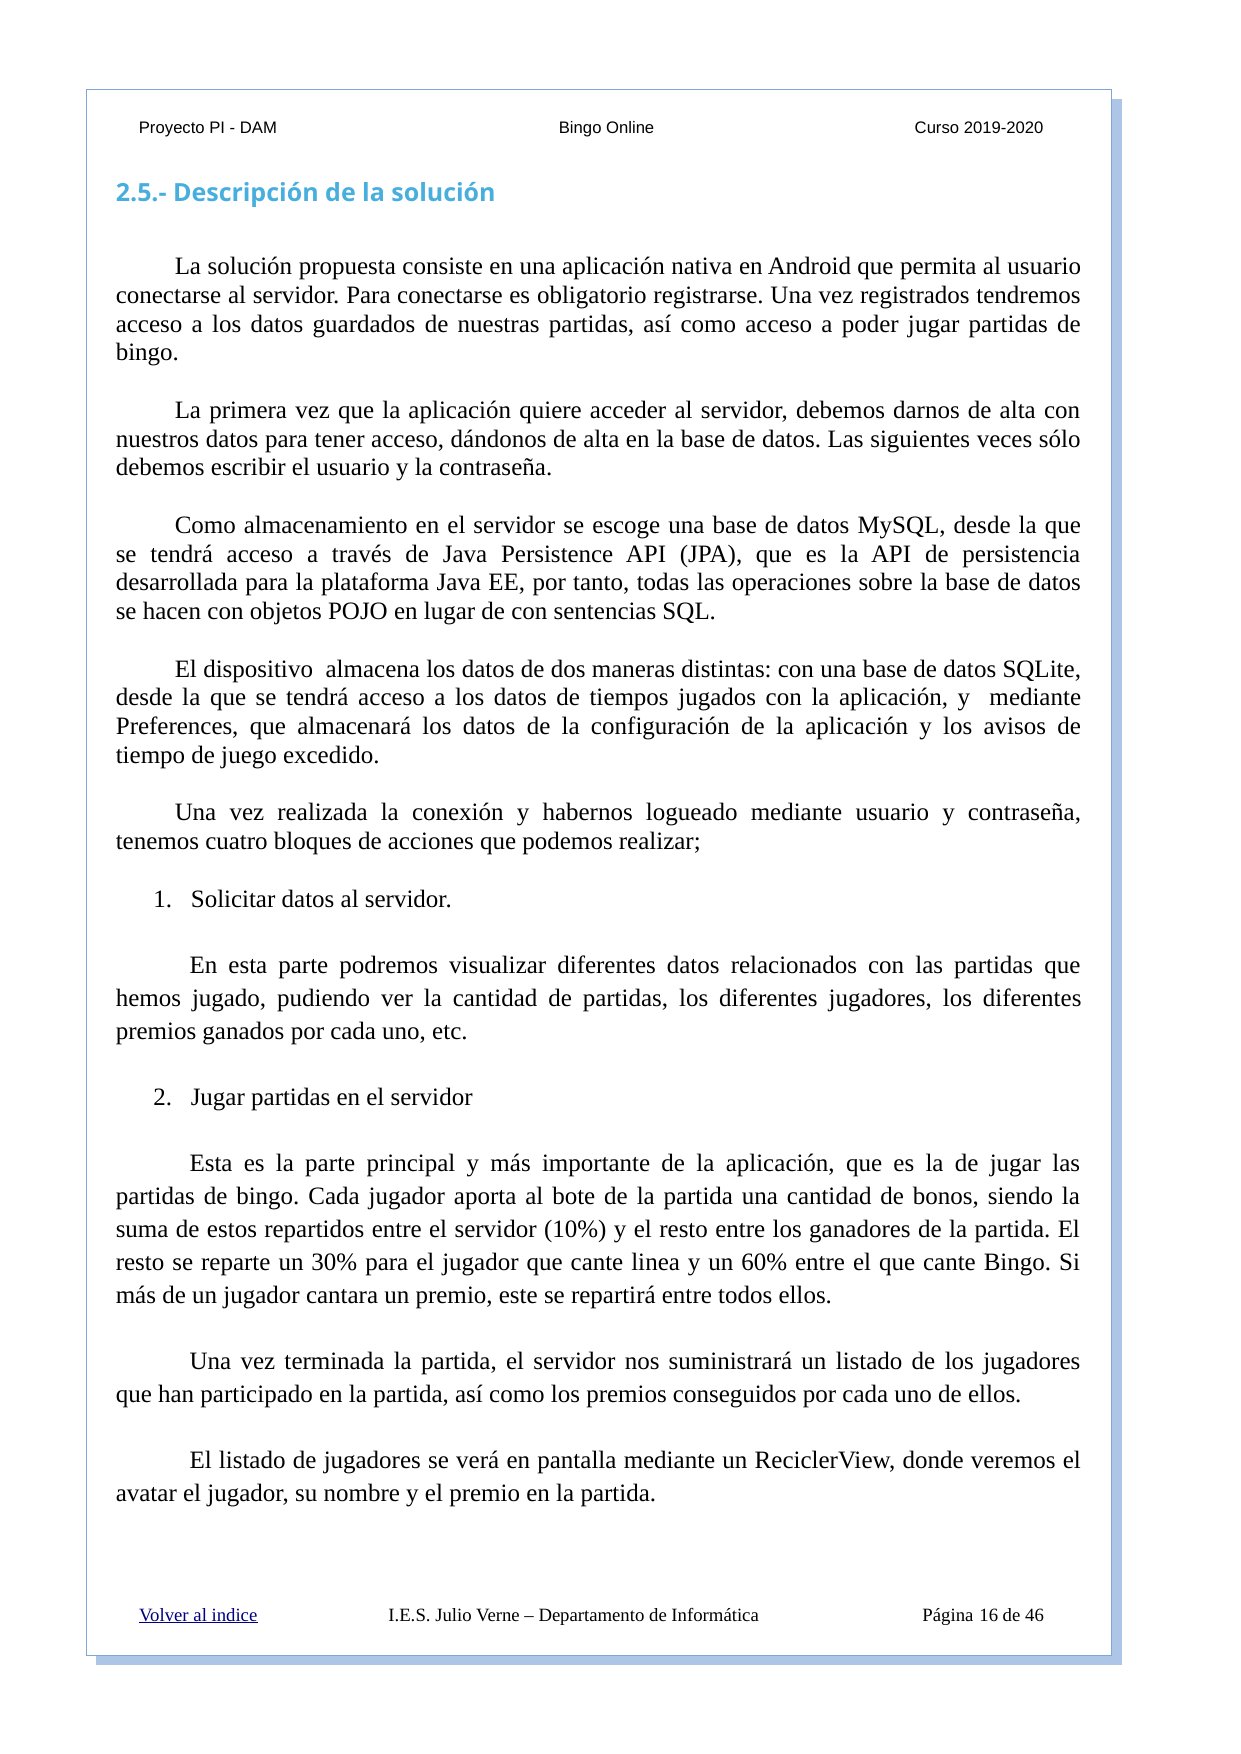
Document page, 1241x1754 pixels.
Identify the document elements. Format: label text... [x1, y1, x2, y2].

subtitle 2.5.- Descripción de la solución [116, 167, 1023, 210]
text Como almacenamiento en el servidor se escoge una base de datos MySQL, desde la que se tendrá acceso a través de Java Persistence API (JPA), que es la API de persistencia desarrollada para la plataforma Java EE, por tanto, todas las operaciones sobre la base de datos se hacen con objetos POJO en lugar de con sentencias SQL. [116, 510, 1082, 625]
text El dispositivo almacena los datos de dos maneras distintas: con una base de datos SQLite, desde la que se tendrá acceso a los datos de tiempos jugados con la aplicación, y mediante Preferences, que almacenará los datos de la configuración de la aplicación y los avisos de tiempo de juego excedido. [116, 654, 1082, 769]
list Solicitar datos al servidor. [153, 884, 1082, 912]
text El listado de jugadores se verá en pantalla mediante un ReciclerView, donde veremos el avatar el jugador, su nombre y el premio en la partida. [116, 1445, 1082, 1507]
text La solución propuesta consiste en una aplicación nativa en Android que permita al usuario conectarse al servidor. Para conectarse es obligatorio registrarse. Una vez registrados tendremos acceso a los datos guardados de nuestras partidas, así como acceso a poder jugar partidas de bingo. [116, 251, 1082, 366]
text En esta parte podremos visualizar diferentes datos relacionados con las partidas que hemos jugado, pudiendo ver la cantidad de partidas, los diferentes jugadores, los diferentes premios ganados por cada uno, etc. [116, 950, 1082, 1044]
text Una vez terminada la partida, el servidor nos suministrará un listado de los jugadores que han participado en la partida, así como los premios conseguidos por cada uno de ellos. [116, 1346, 1082, 1408]
text La primera vez que la aplicación quiere acceder al servidor, debemos darnos de alta con nuestros datos para tener acceso, dándonos de alta en la base de datos. Las siguientes veces sólo debemos escribir el usuario y la contraseña. [116, 395, 1082, 481]
text Esta es la parte principal y más importante de la aplicación, que es la de jugar las partidas de bingo. Cada jugador aporta al bote de la partida una cantidad de bonos, siendo la suma de estos repartidos entre el servidor (10%) y el resto entre los ganadores de la partida. El resto se reparte un 30% para el jugador que cante linea y un 60% entre el que cante Bingo. Si más de un jugador cantara un premio, este se repartirá entre todos ellos. [116, 1148, 1082, 1309]
text Una vez realizada la conexión y habernos logueado mediante usuario y contraseña, tenemos cuatro bloques de acciones que podemos realizar; [116, 797, 1082, 855]
list Jugar partidas en el servidor [153, 1082, 1082, 1111]
